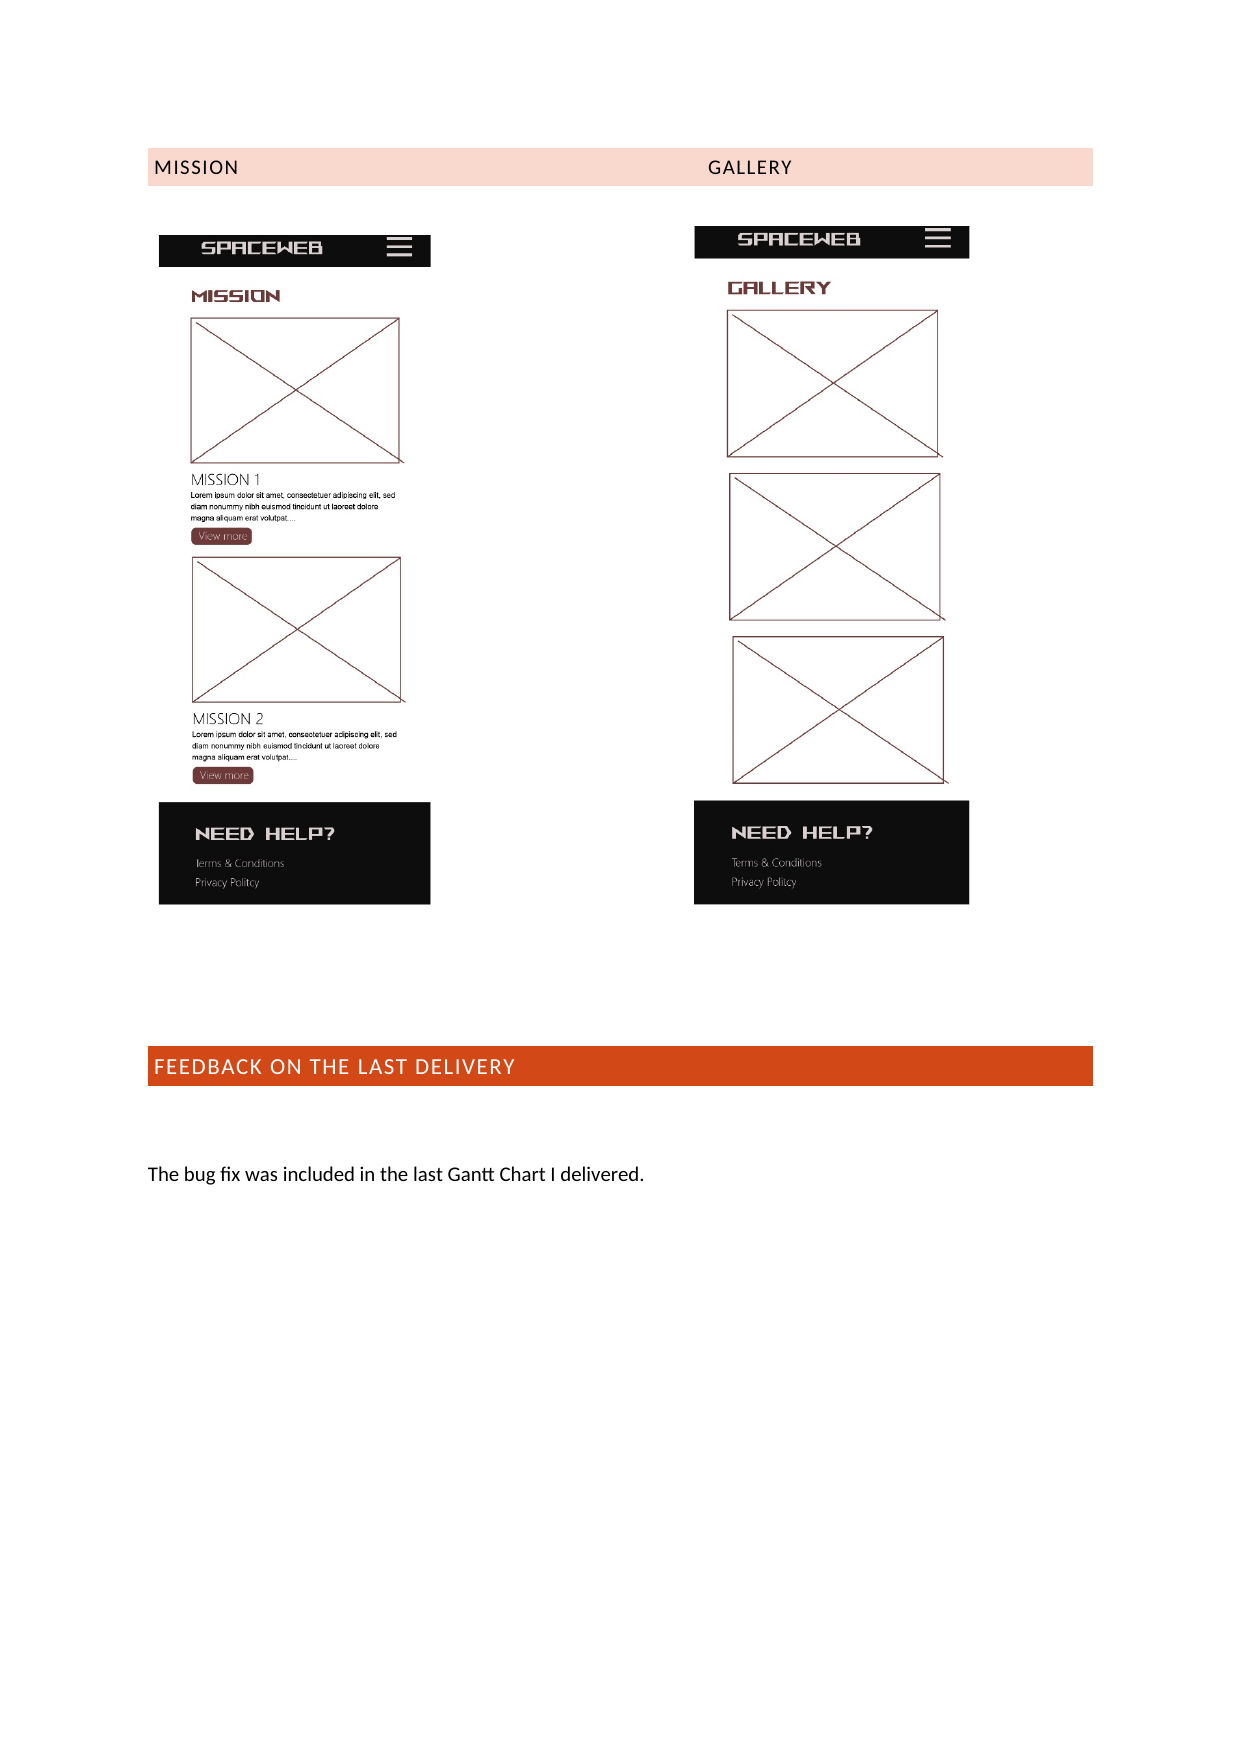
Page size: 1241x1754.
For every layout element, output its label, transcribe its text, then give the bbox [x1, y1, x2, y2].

text The bug fix was included in the last Gantt Chart I delivered. [148, 1161, 1093, 1186]
subtitle MISSION GALLERY [154, 154, 1086, 179]
subtitle Feedback on the last delivery [154, 1052, 1086, 1080]
